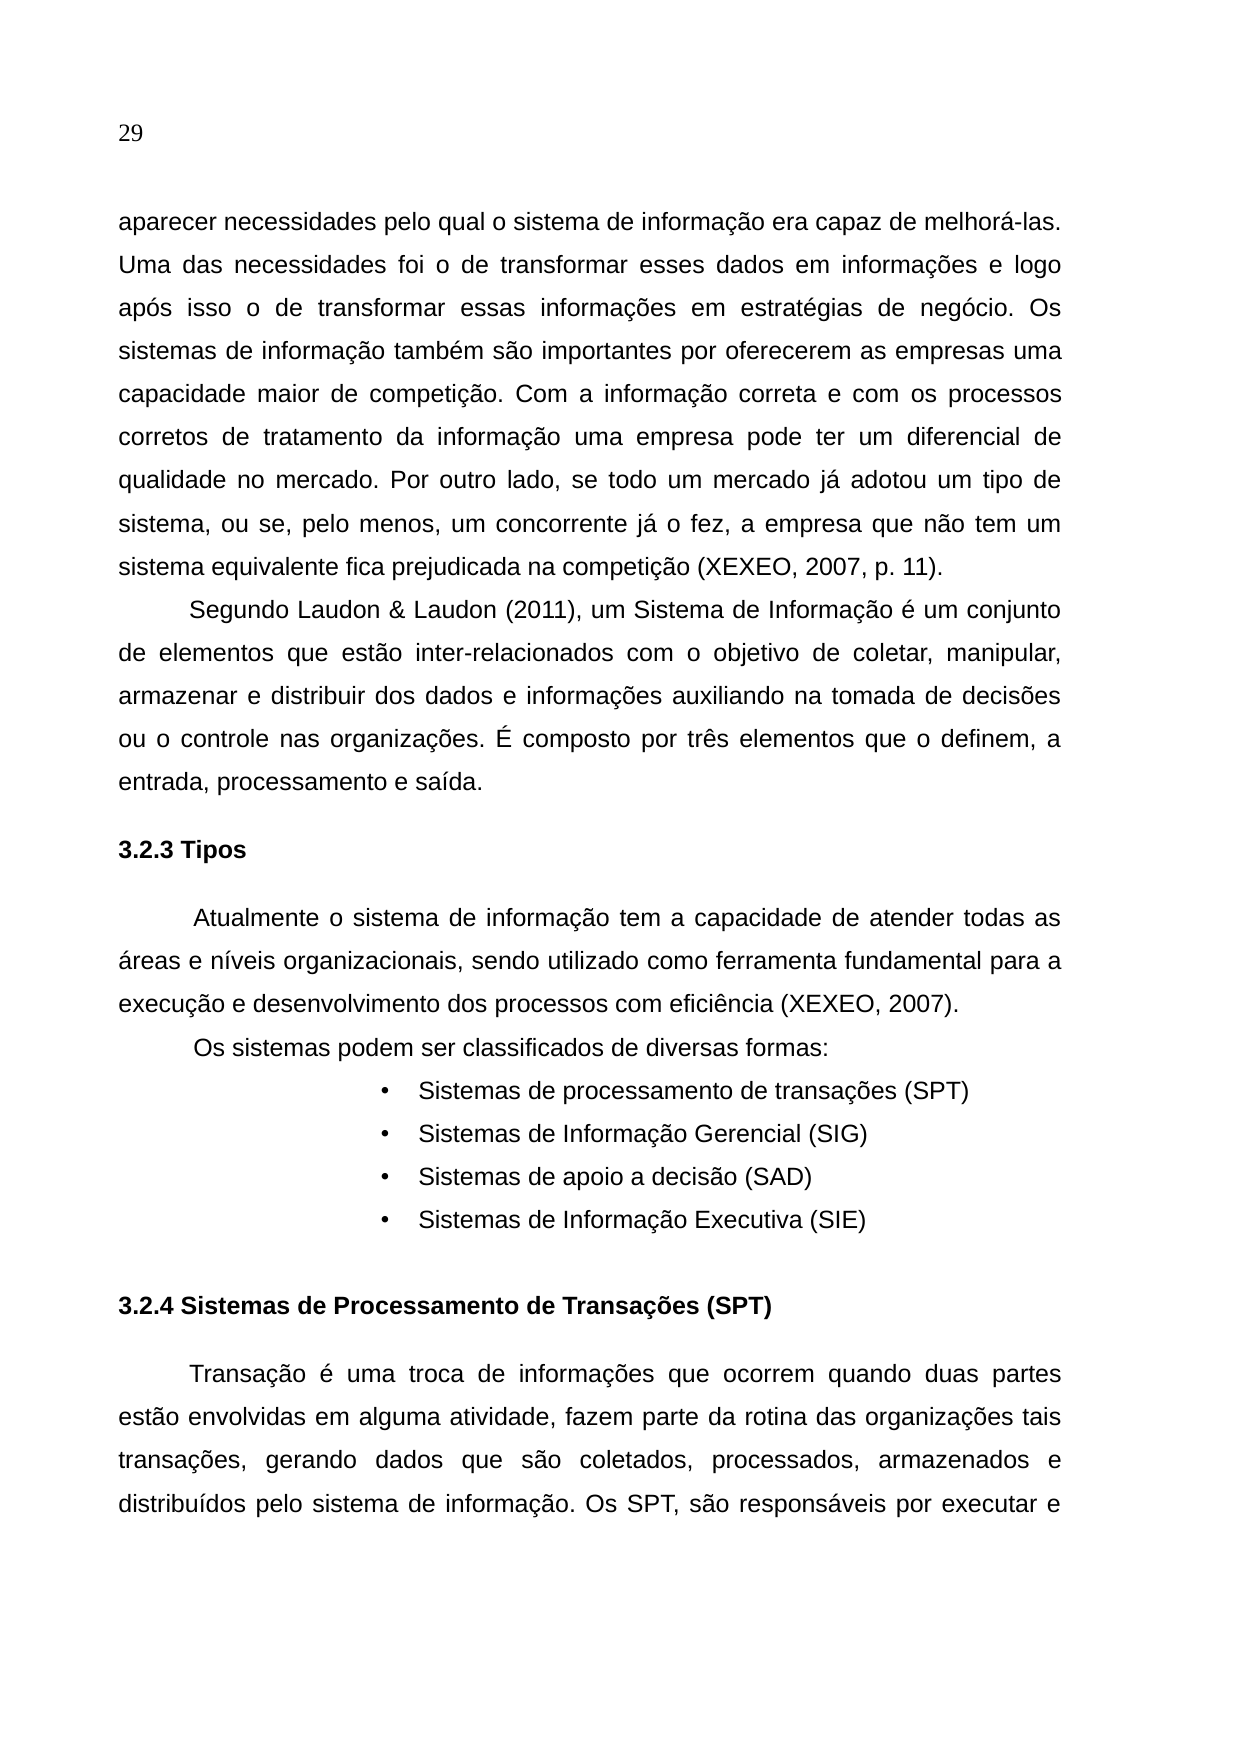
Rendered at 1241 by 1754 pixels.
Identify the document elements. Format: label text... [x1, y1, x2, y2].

list Sistemas de apoio a decisão (SAD) [381, 1162, 1063, 1191]
text Os sistemas podem ser classificados de diversas formas: [118, 1032, 1063, 1061]
text Segundo Laudon & Laudon (2011), um Sistema de Informação é um conjunto de elementos que estão inter-relacionados com o objetivo de coletar, manipular, armazenar e distribuir dos dados e informações auxiliando na tomada de decisões ou o controle nas organizações. É composto por três elementos que o definem, a entrada, processamento e saída. [118, 595, 1063, 796]
text Atualmente o sistema de informação tem a capacidade de atender todas as áreas e níveis organizacionais, sendo utilizado como ferramenta fundamental para a execução e desenvolvimento dos processos com eficiência (XEXEO, 2007). [118, 903, 1063, 1018]
list Sistemas de Informação Executiva (SIE) [381, 1205, 1063, 1234]
subtitle 3.2.4 Sistemas de Processamento de Transações (SPT) [118, 1291, 1063, 1320]
list Sistemas de processamento de transações (SPT) [381, 1076, 1063, 1104]
text Transação é uma troca de informações que ocorrem quando duas partes estão envolvidas em alguma atividade, fazem parte da rotina das organizações tais transações, gerando dados que são coletados, processados, armazenados e distribuídos pelo sistema de informação. Os SPT, são responsáveis por executar e [118, 1359, 1063, 1517]
text aparecer necessidades pelo qual o sistema de informação era capaz de melhorá-las. Uma das necessidades foi o de transformar esses dados em informações e logo após isso o de transformar essas informações em estratégias de negócio. Os sistemas de informação também são importantes por oferecerem as empresas uma capacidade maior de competição. Com a informação correta e com os processos corretos de tratamento da informação uma empresa pode ter um diferencial de qualidade no mercado. Por outro lado, se todo um mercado já adotou um tipo de sistema, ou se, pelo menos, um concorrente já o fez, a empresa que não tem um sistema equivalente fica prejudicada na competição (XEXEO, 2007, p. 11). [118, 207, 1063, 580]
subtitle 3.2.3 Tipos [118, 835, 1063, 864]
list Sistemas de Informação Gerencial (SIG) [381, 1119, 1063, 1148]
